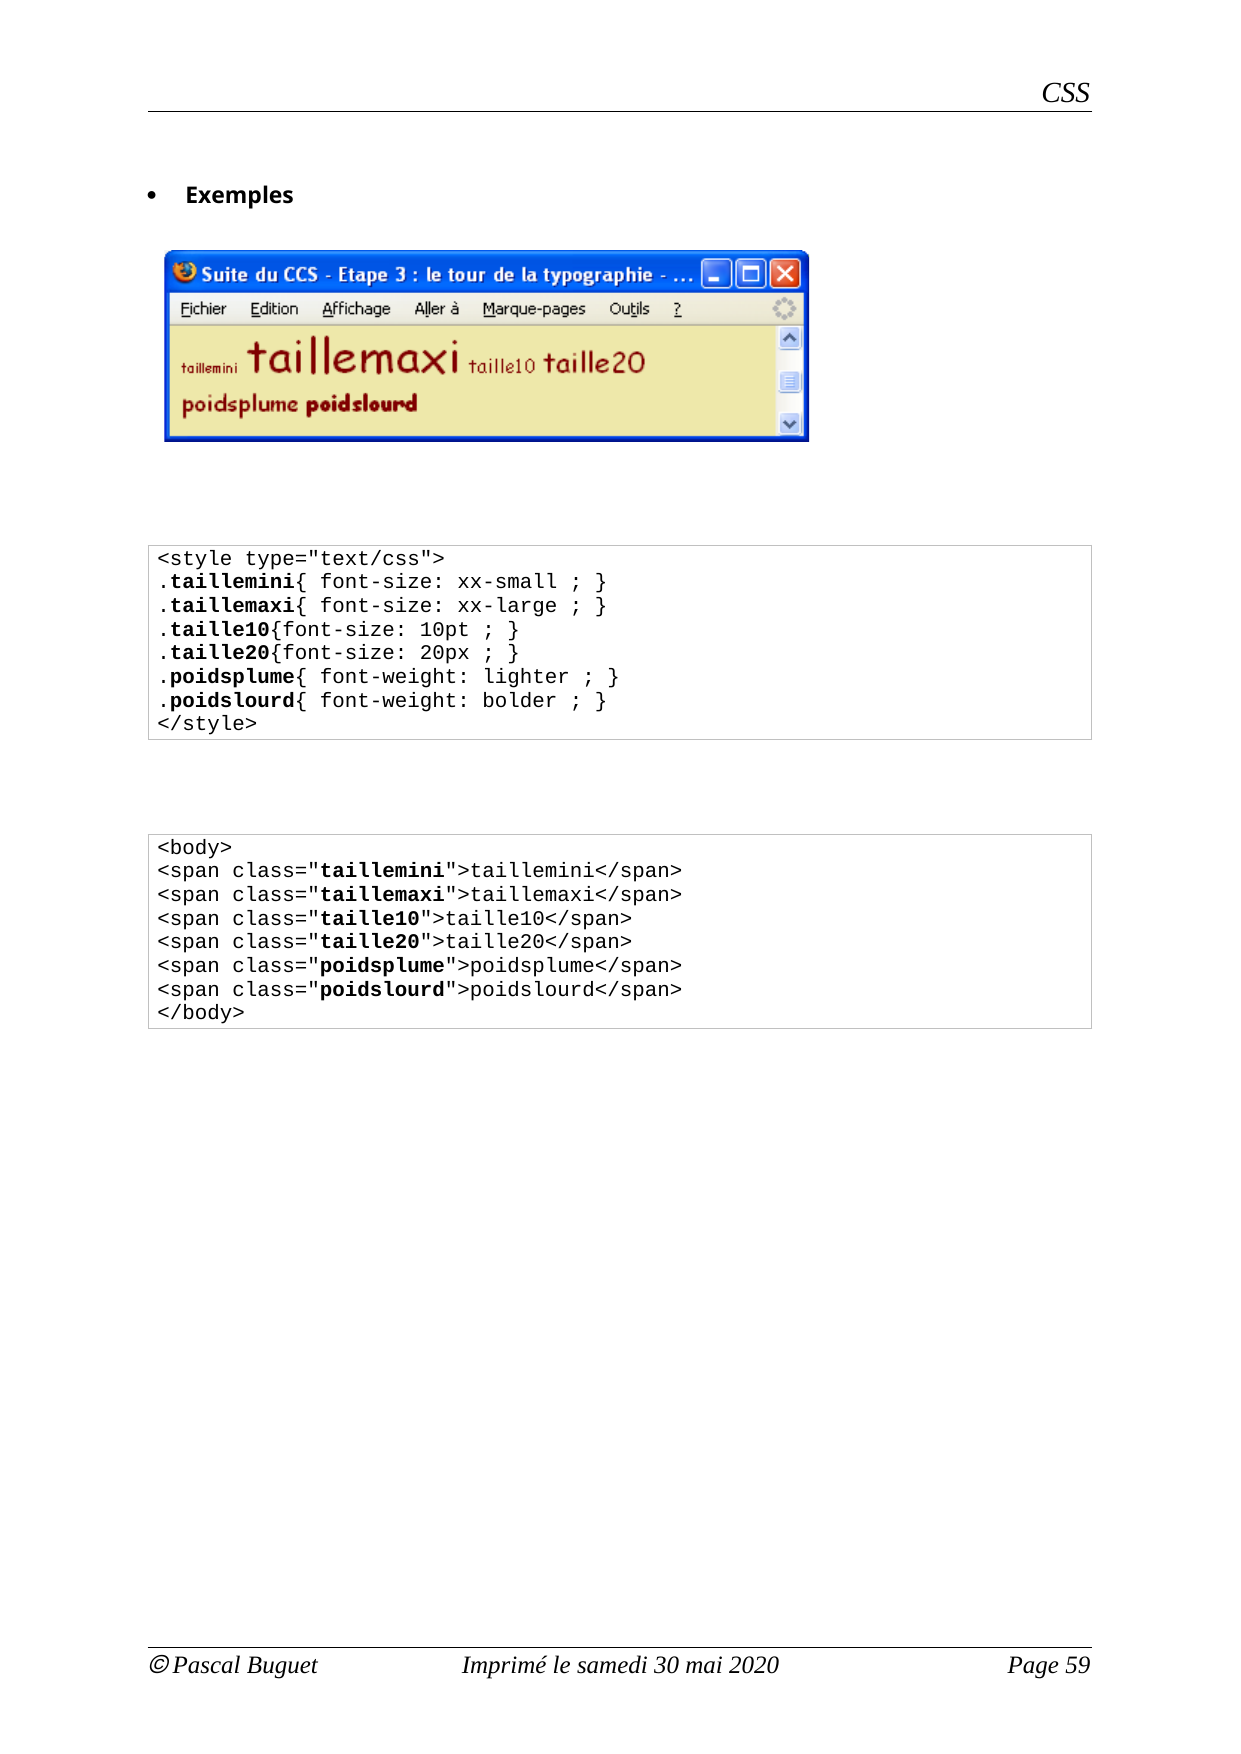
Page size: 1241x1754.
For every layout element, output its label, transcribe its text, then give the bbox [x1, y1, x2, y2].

picture [164, 250, 810, 442]
text <span class="taillemini">taillemini</span> [149, 857, 1091, 881]
text .taille20{font-size: 20px ; } [149, 639, 1091, 663]
text .taille10{font-size: 10pt ; } [149, 616, 1091, 639]
text </body> [149, 999, 1091, 1028]
text .taillemini{ font-size: xx-small ; } [149, 568, 1091, 592]
list Exemples [148, 179, 1092, 210]
text <span class="poidsplume">poidsplume</span> [149, 952, 1091, 976]
text .taillemaxi{ font-size: xx-large ; } [149, 592, 1091, 616]
text </style> [149, 710, 1091, 739]
text <style type="text/css"> [149, 546, 1091, 568]
text .poidslourd{ font-weight: bolder ; } [149, 686, 1091, 710]
text <span class="taille20">taille20</span> [149, 928, 1091, 952]
text <span class="poidslourd">poidslourd</span> [149, 976, 1091, 999]
text .poidsplume{ font-weight: lighter ; } [149, 663, 1091, 686]
text <span class="taillemaxi">taillemaxi</span> [149, 881, 1091, 905]
text <span class="taille10">taille10</span> [149, 905, 1091, 928]
text <body> [149, 835, 1091, 857]
